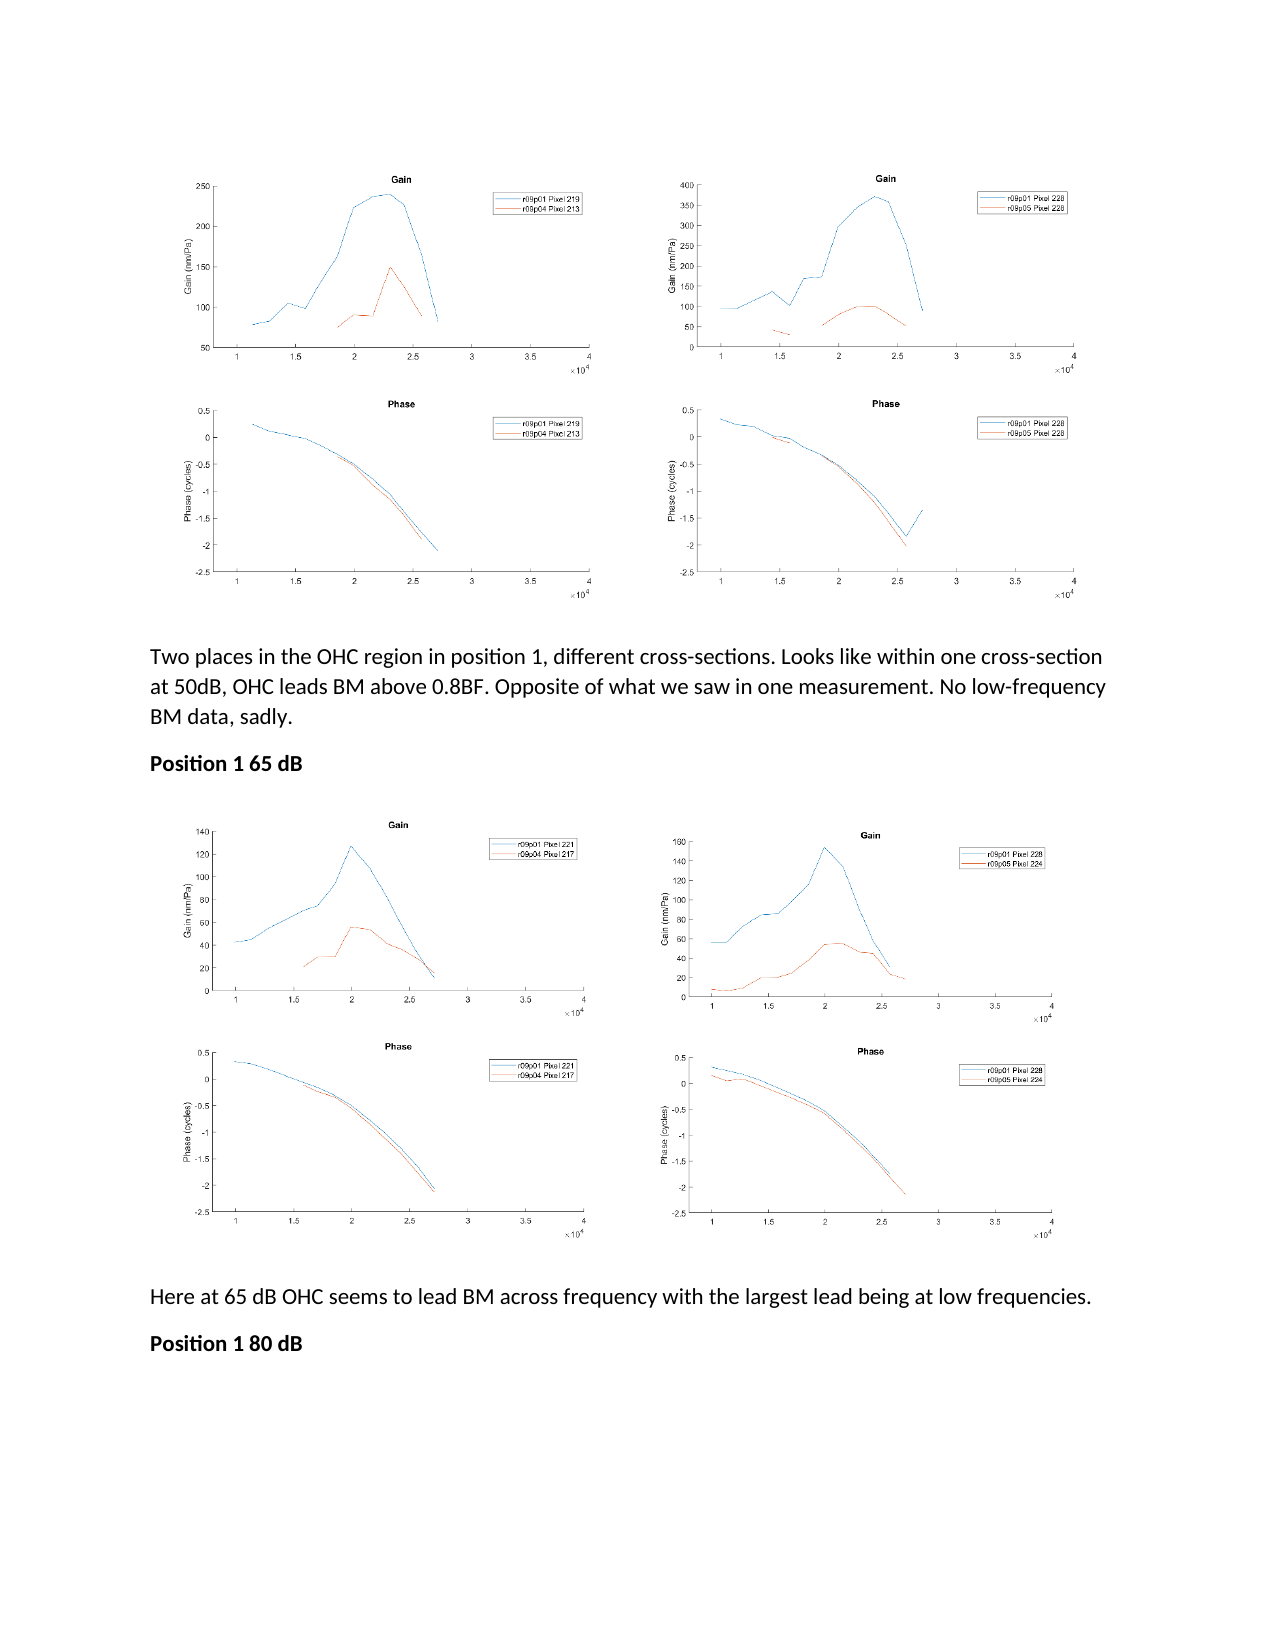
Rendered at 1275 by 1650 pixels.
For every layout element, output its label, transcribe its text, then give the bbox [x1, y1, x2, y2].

picture [150, 796, 1096, 1263]
text Here at 65 dB OHC seems to lead BM across frequency with the largest lead being at low frequencies. [150, 1282, 1125, 1310]
picture [150, 150, 1120, 624]
text Two places in the OHC region in position 1, different cross-sections. Looks like within one cross-section at 50dB, OHC leads BM above 0.8BF. Opposite of what we saw in one measurement. No low-frequency BM data, sadly. [150, 642, 1125, 730]
text Position 1 80 dB [150, 1329, 1125, 1357]
text Position 1 65 dB [150, 749, 1125, 777]
